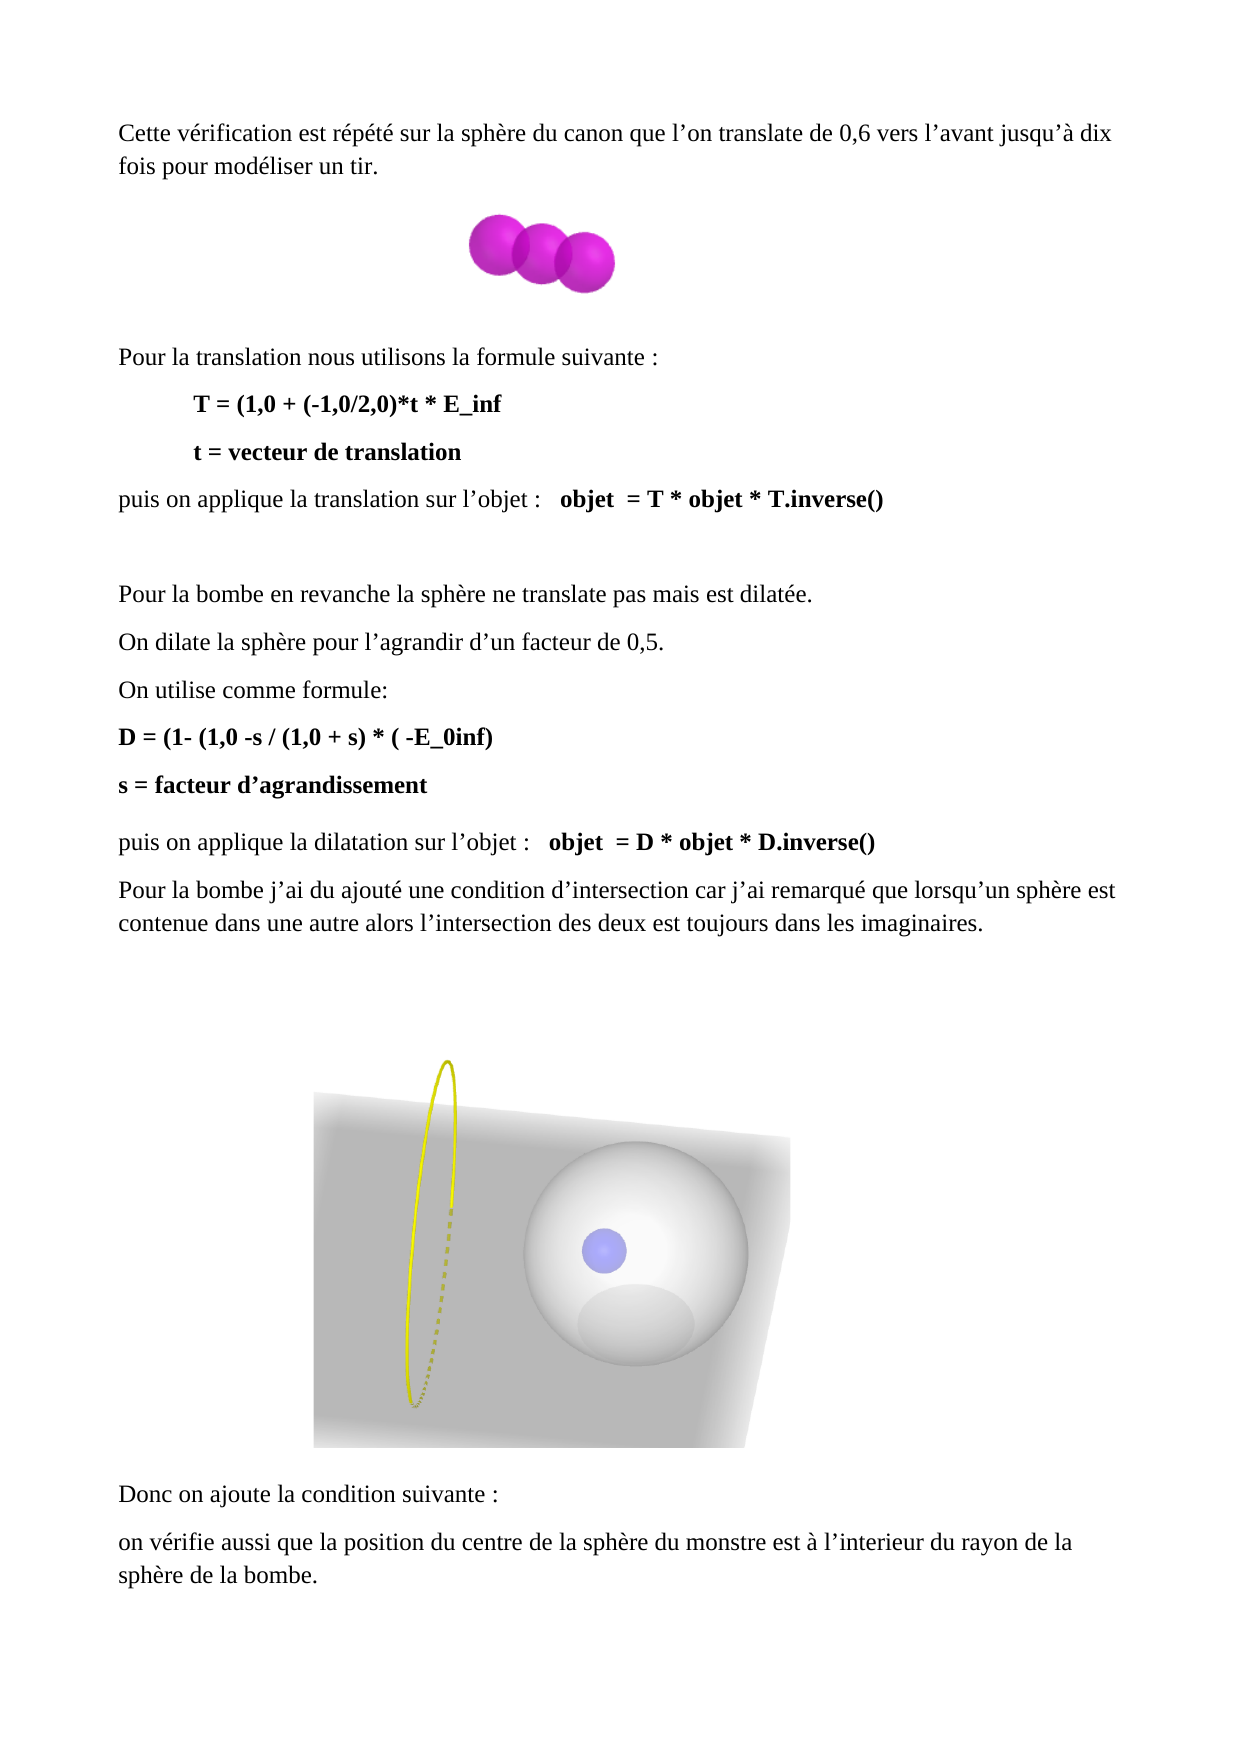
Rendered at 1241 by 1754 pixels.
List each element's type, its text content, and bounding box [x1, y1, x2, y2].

text Donc on ajoute la condition suivante : [118, 1479, 1122, 1508]
text Cette vérification est répété sur la sphère du canon que l’on translate de 0,6 vers l’avant jusqu’à dix fois pour modéliser un tir. [118, 118, 1122, 180]
text on vérifie aussi que la position du centre de la sphère du monstre est à l’interieur du rayon de la sphère de la bombe. [118, 1527, 1122, 1589]
picture [433, 1050, 791, 1448]
text puis on applique la dilatation sur l’objet : objet = D * objet * D.inverse() [118, 827, 1122, 856]
picture [552, 192, 753, 313]
text On utilise comme formule: [118, 675, 1122, 703]
text Pour la bombe en revanche la sphère ne translate pas mais est dilatée. [118, 579, 1122, 608]
text T = (1,0 + (-1,0/2,0)*t * E_inf [118, 389, 1122, 418]
text s = facteur d’agrandissement [118, 770, 1122, 827]
text Pour la bombe j’ai du ajouté une condition d’intersection car j’ai remarqué que lorsqu’un sphère est contenue dans une autre alors l’intersection des deux est toujours dans les imaginaires. [118, 875, 1122, 937]
text Pour la translation nous utilisons la formule suivante : [118, 342, 1122, 370]
text t = vecteur de translation [118, 437, 1122, 466]
text D = (1- (1,0 -s / (1,0 + s) * ( -E_0inf) [118, 722, 1122, 751]
text On dilate la sphère pour l’agrandir d’un facteur de 0,5. [118, 627, 1122, 656]
text puis on applique la translation sur l’objet : objet = T * objet * T.inverse() [118, 484, 1122, 513]
